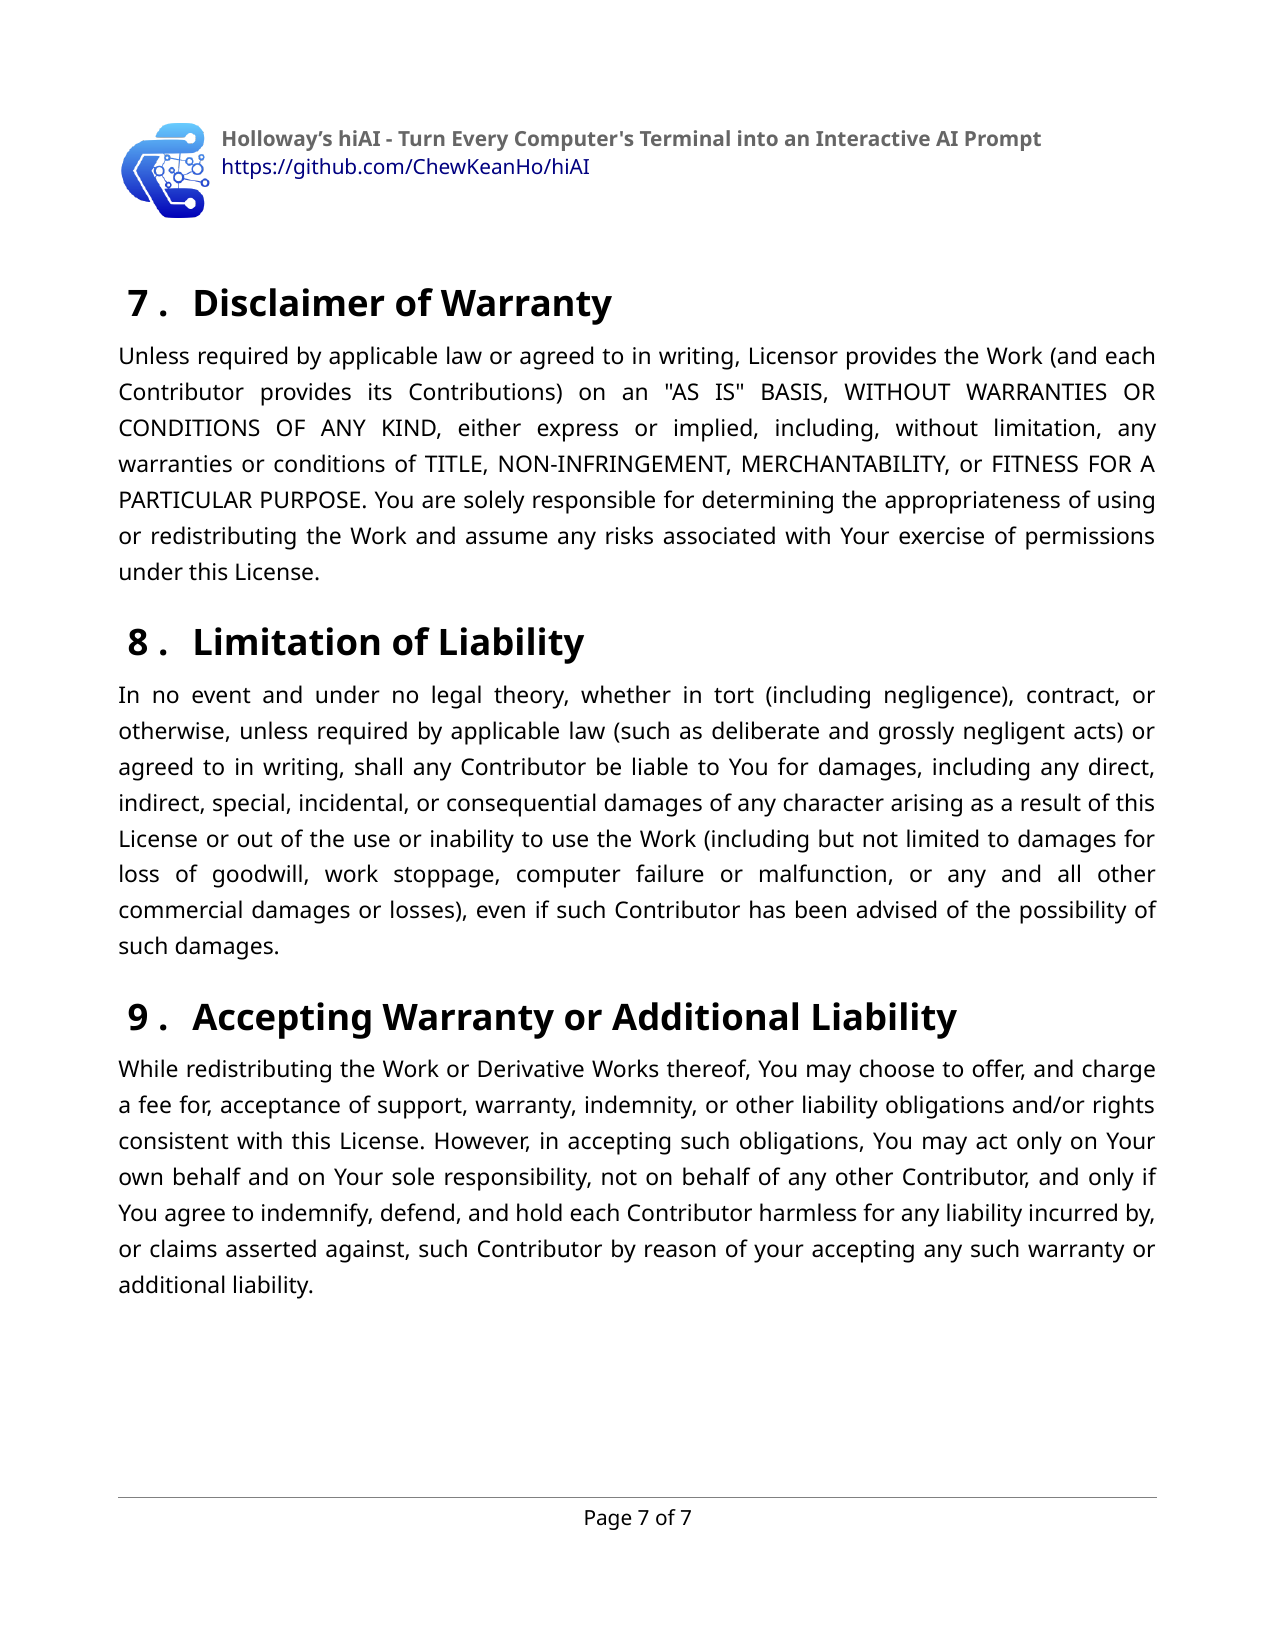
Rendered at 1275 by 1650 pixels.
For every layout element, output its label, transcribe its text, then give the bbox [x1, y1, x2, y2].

text While redistributing the Work or Derivative Works thereof, You may choose to offer, and charge a fee for, acceptance of support, warranty, indemnity, or other liability obligations and/or rights consistent with this License. However, in accepting such obligations, You may act only on Your own behalf and on Your sole responsibility, not on behalf of any other Contributor, and only if You agree to indemnify, defend, and hold each Contributor harmless for any liability incurred by, or claims asserted against, such Contributor by reason of your accepting any such warranty or additional liability. [118, 1053, 1157, 1300]
subtitle Limitation of Liability [118, 617, 1157, 666]
picture [118, 123, 212, 218]
subtitle Accepting Warranty or Additional Liability [118, 991, 1157, 1041]
text Unless required by applicable law or agreed to in writing, Licensor provides the Work (and each Contributor provides its Contributions) on an "AS IS" BASIS, WITHOUT WARRANTIES OR CONDITIONS OF ANY KIND, either express or implied, including, without limitation, any warranties or conditions of TITLE, NON-INFRINGEMENT, MERCHANTABILITY, or FITNESS FOR A PARTICULAR PURPOSE. You are solely responsible for determining the appropriateness of using or redistributing the Work and assume any risks associated with Your exercise of permissions under this License. [118, 340, 1157, 587]
text In no event and under no legal theory, whether in tort (including negligence), contract, or otherwise, unless required by applicable law (such as deliberate and grossly negligent acts) or agreed to in writing, shall any Contributor be liable to You for damages, including any direct, indirect, special, incidental, or consequential damages of any character arising as a result of this License or out of the use or inability to use the Work (including but not limited to damages for loss of goodwill, work stoppage, computer failure or malfunction, or any and all other commercial damages or losses), even if such Contributor has been advised of the possibility of such damages. [118, 679, 1157, 962]
subtitle Disclaimer of Warranty [118, 278, 1157, 327]
